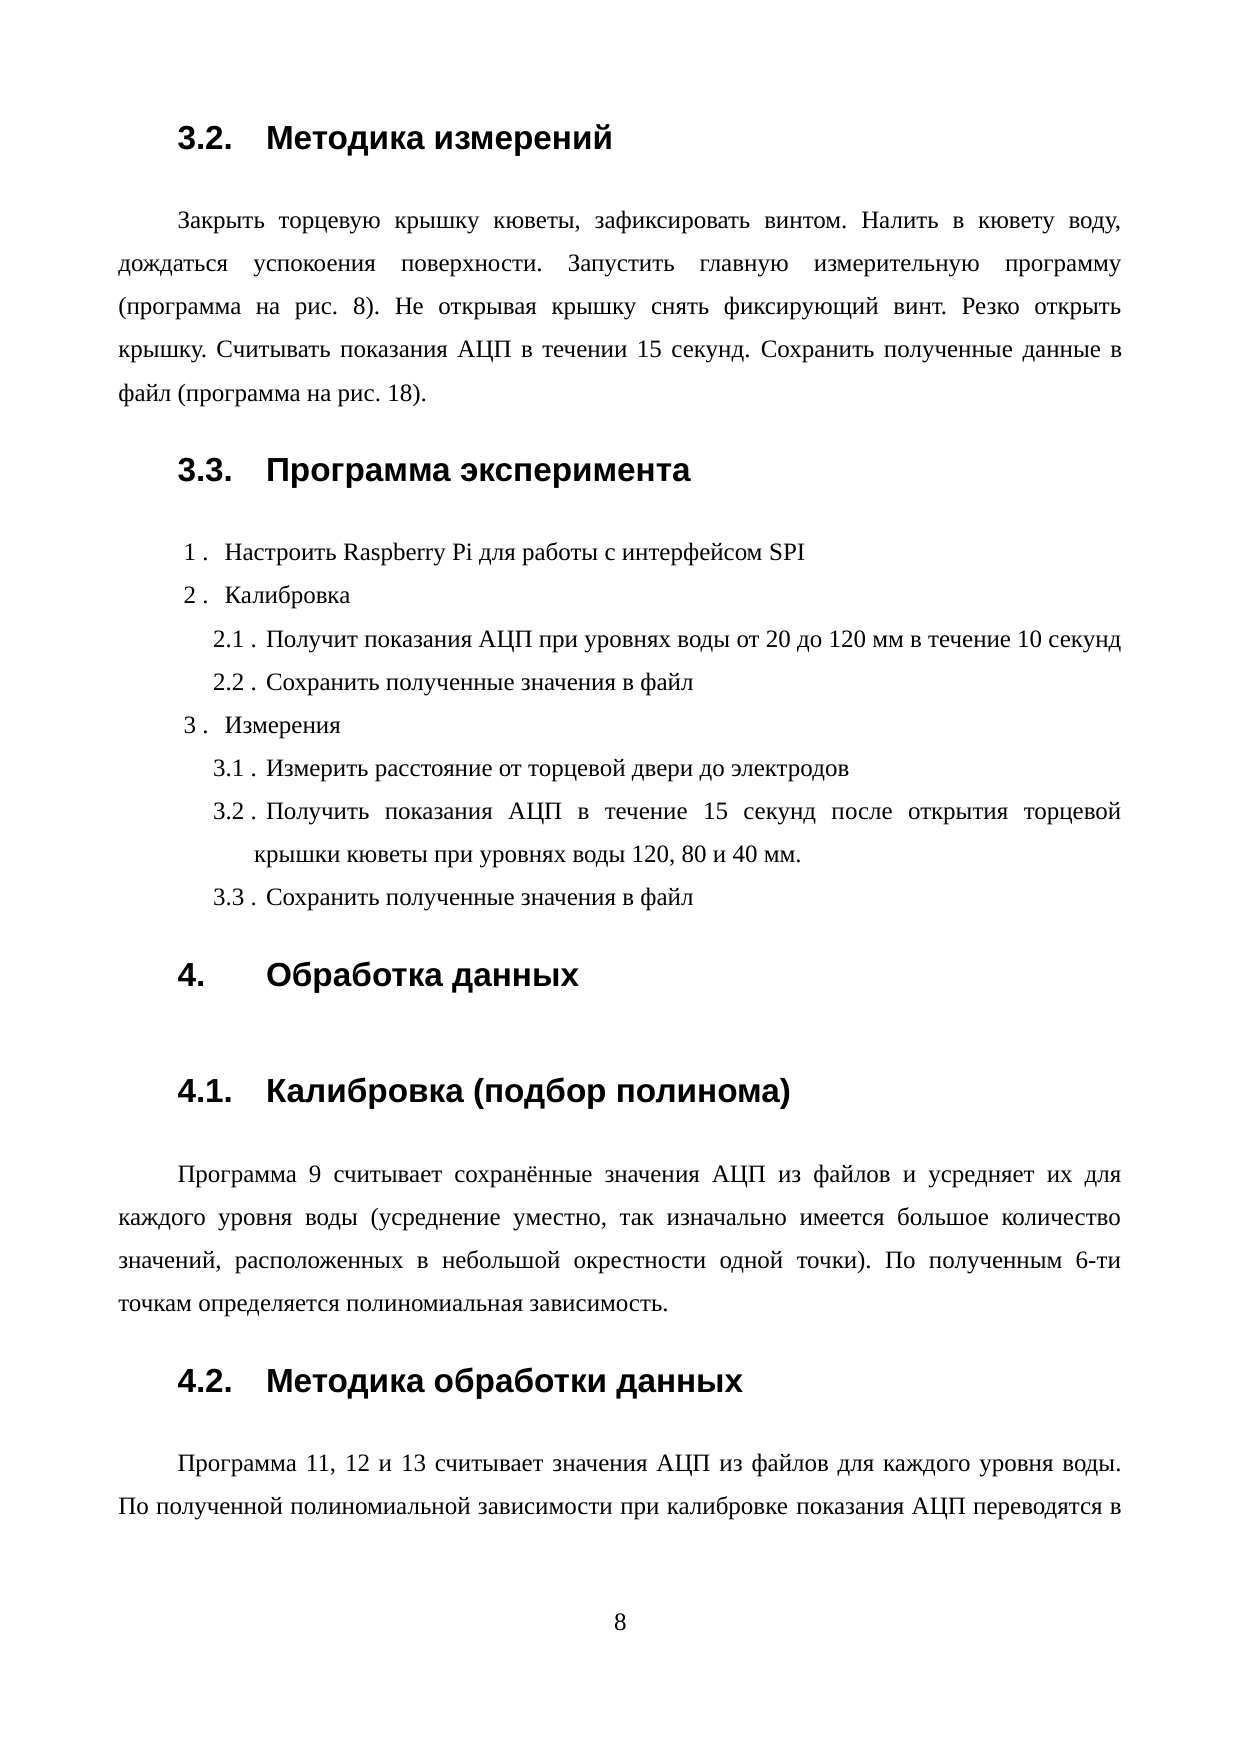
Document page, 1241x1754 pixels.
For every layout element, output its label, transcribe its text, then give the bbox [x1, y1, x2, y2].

subtitle Обработка данных [118, 955, 1122, 993]
list Сохранить полученные значения в файл [207, 667, 1122, 696]
list Сохранить полученные значения в файл [207, 882, 1122, 911]
text Закрыть торцевую крышку кюветы, зафиксировать винтом. Налить в кювету воду, дождаться успокоения поверхности. Запустить главную измерительную программу (программа на рис. 8). Не открывая крышку снять фиксирующий винт. Резко открыть крышку. Считывать показания АЦП в течении 15 секунд. Сохранить полученные данные в файл (программа на рис. 18). [118, 205, 1122, 406]
list Настроить Raspberry Pi для работы с интерфейсом SPI [177, 537, 1122, 566]
text Программа 11, 12 и 13 считывает значения АЦП из файлов для каждого уровня воды. По полученной полиномиальной зависимости при калибровке показания АЦП переводятся в [118, 1448, 1122, 1519]
list Получит показания АЦП при уровнях воды от 20 до 120 мм в течение 10 секунд [207, 624, 1122, 652]
subtitle Программа эксперимента [118, 450, 1122, 489]
list Измерить расстояние от торцевой двери до электродов [207, 753, 1122, 782]
text Программа 9 считывает сохранённые значения АЦП из файлов и усредняет их для каждого уровня воды (усреднение уместно, так изначально имеется большое количество значений, расположенных в небольшой окрестности одной точки). По полученным 6-ти точкам определяется полиномиальная зависимость. [118, 1159, 1122, 1317]
subtitle Методика измерений [118, 118, 1122, 157]
list Получить показания АЦП в течение 15 секунд после открытия торцевой крышки кюветы при уровнях воды 120, 80 и 40 мм. [207, 796, 1122, 868]
list Измерения [177, 710, 1122, 739]
subtitle Калибровка (подбор полинома) [118, 1072, 1122, 1110]
list Калибровка [177, 581, 1122, 609]
subtitle Методика обработки данных [118, 1361, 1122, 1399]
